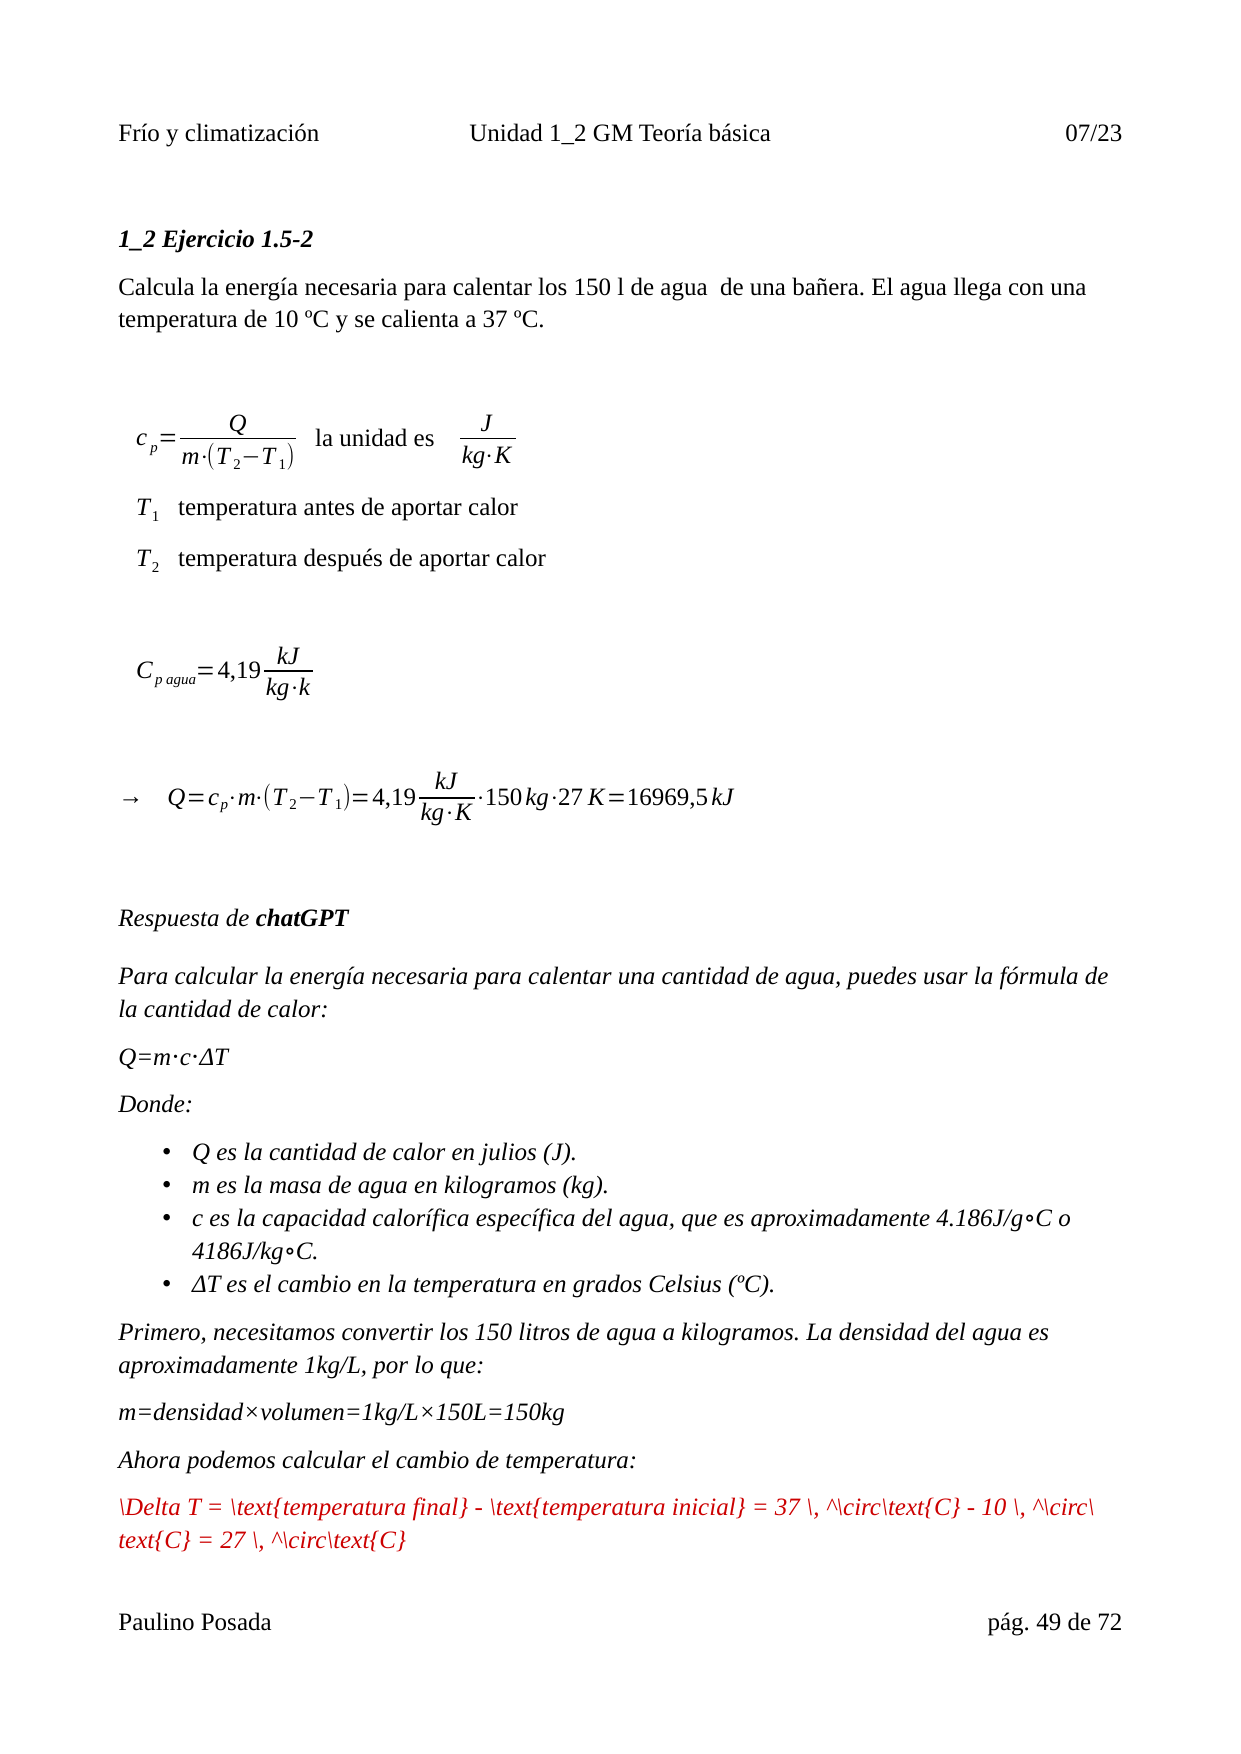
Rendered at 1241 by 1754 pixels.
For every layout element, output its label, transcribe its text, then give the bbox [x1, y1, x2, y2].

text la unidad es [118, 410, 1122, 473]
text temperatura después de aportar calor [118, 543, 1122, 576]
text \Delta T = \text{temperatura final} - \text{temperatura inicial} = 37 \, ^\circ\text{C} - 10 \, ^\circ\text{C} = 27 \, ^\circ\text{C} [118, 1492, 1122, 1554]
text Primero, necesitamos convertir los 150 litros de agua a kilogramos. La densidad del agua es aproximadamente 1kg/L, por lo que: [118, 1317, 1122, 1378]
text 1_2 Ejercicio 1.5-2 [118, 224, 1122, 253]
text Respuesta de chatGPT [118, 903, 1122, 932]
text Donde: [118, 1089, 1122, 1118]
text m=densidad×volumen=1kg/L×150L=150kg [118, 1397, 1122, 1426]
list m es la masa de agua en kilogramos (kg). [162, 1170, 1122, 1199]
text temperatura antes de aportar calor [118, 492, 1122, 524]
list c es la capacidad calorífica específica del agua, que es aproximadamente 4.186J/g∘C o 4186J/kg∘C. [162, 1203, 1122, 1265]
text Para calcular la energía necesaria para calentar una cantidad de agua, puedes usar la fórmula de la cantidad de calor: [118, 961, 1122, 1023]
list ΔT es el cambio en la temperatura en grados Celsius (ºC). [162, 1269, 1122, 1298]
list Q es la cantidad de calor en julios (J). [162, 1137, 1122, 1166]
text Q=m⋅c⋅ΔT [118, 1042, 1122, 1071]
text → [118, 768, 1122, 827]
text Calcula la energía necesaria para calentar los 150 l de agua de una bañera. El agua llega con una temperatura de 10 ºC y se calienta a 37 ºC. [118, 272, 1122, 333]
text Ahora podemos calcular el cambio de temperatura: [118, 1445, 1122, 1474]
